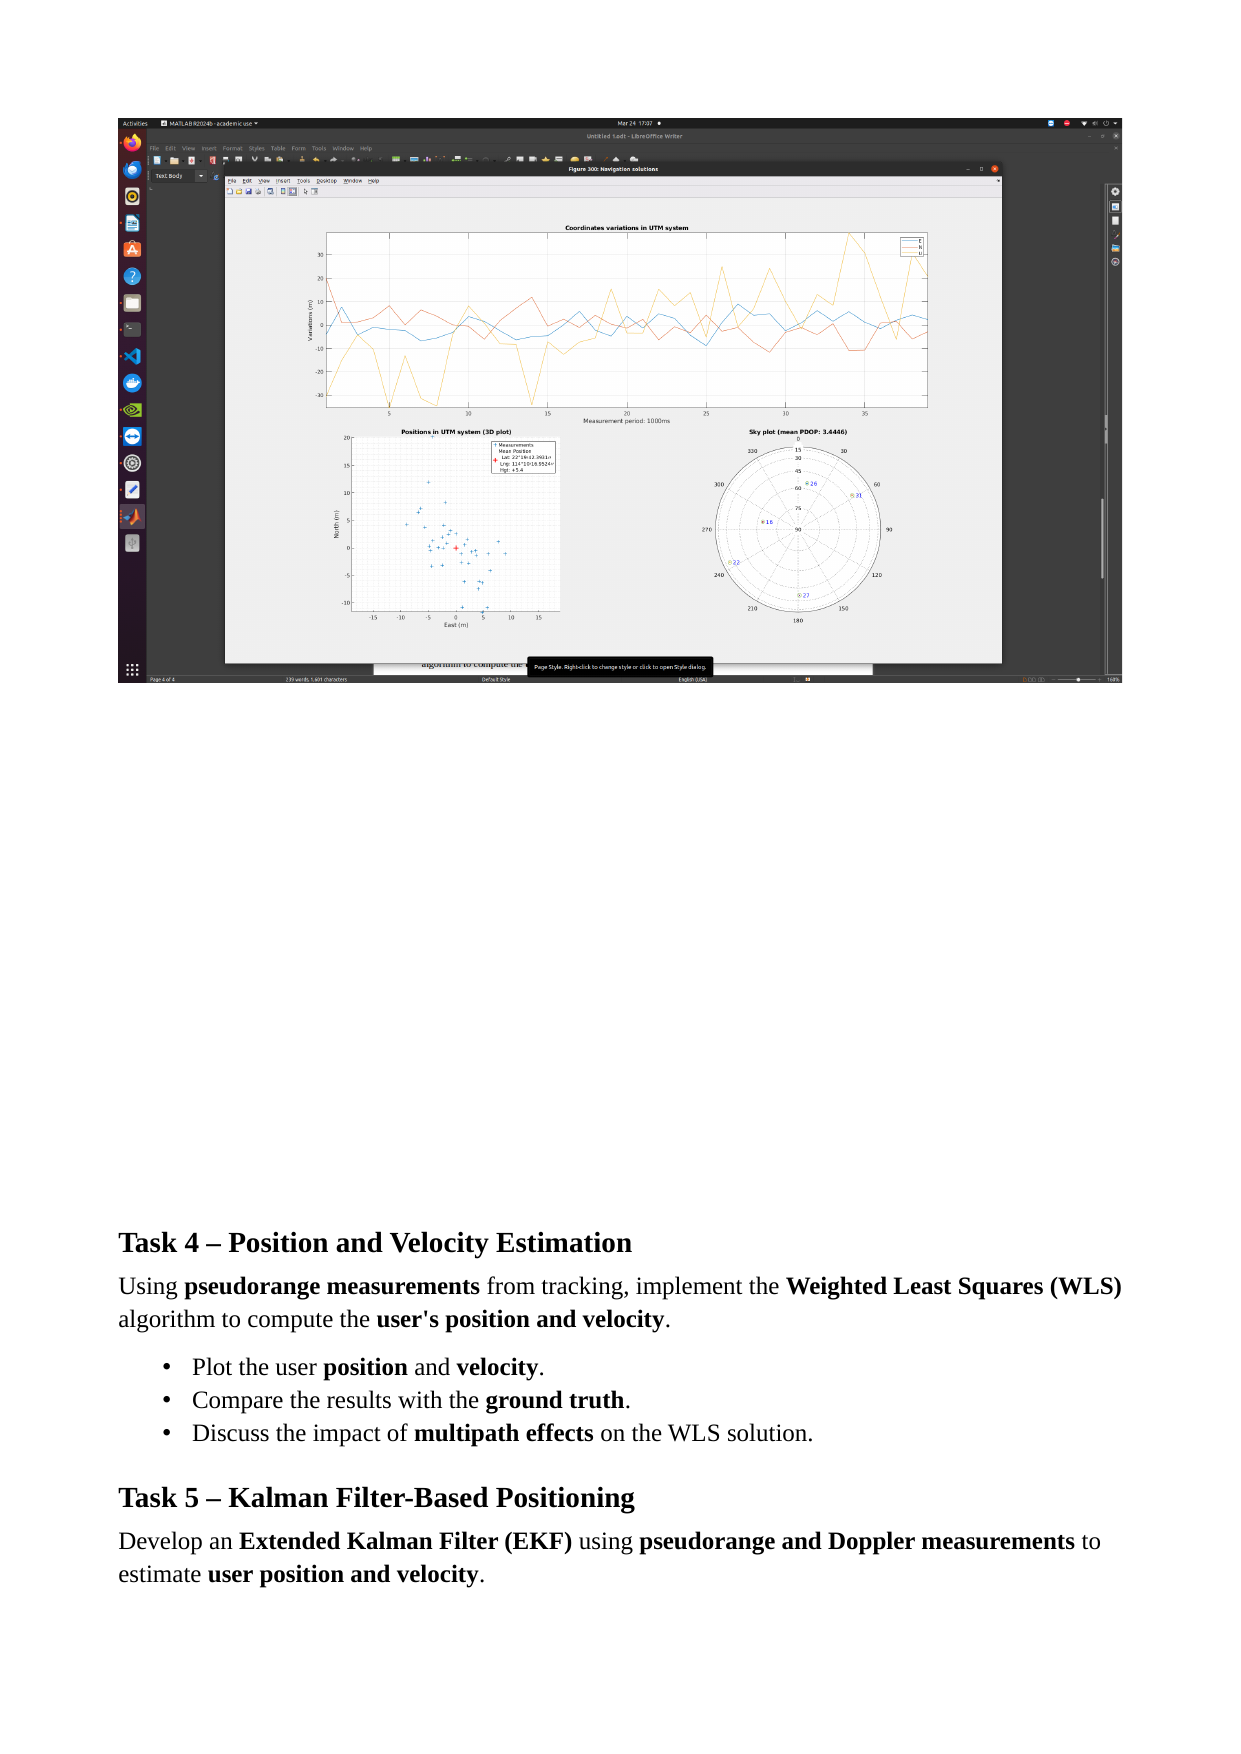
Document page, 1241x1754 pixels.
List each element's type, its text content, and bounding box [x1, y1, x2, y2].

text Using pseudorange measurements from tracking, implement the Weighted Least Squares (WLS) algorithm to compute the user's position and velocity. [118, 1271, 1122, 1333]
list Discuss the impact of multipath effects on the WLS solution. [162, 1418, 1122, 1447]
subtitle Task 5 – Kalman Filter-Based Positioning [118, 1480, 1122, 1514]
list Plot the user position and velocity. [162, 1352, 1122, 1381]
list Compare the results with the ground truth. [162, 1385, 1122, 1414]
text Develop an Extended Kalman Filter (EKF) using pseudorange and Doppler measurements to estimate user position and velocity. [118, 1526, 1122, 1588]
picture [118, 118, 1123, 683]
subtitle Task 4 – Position and Velocity Estimation [118, 1225, 1122, 1259]
